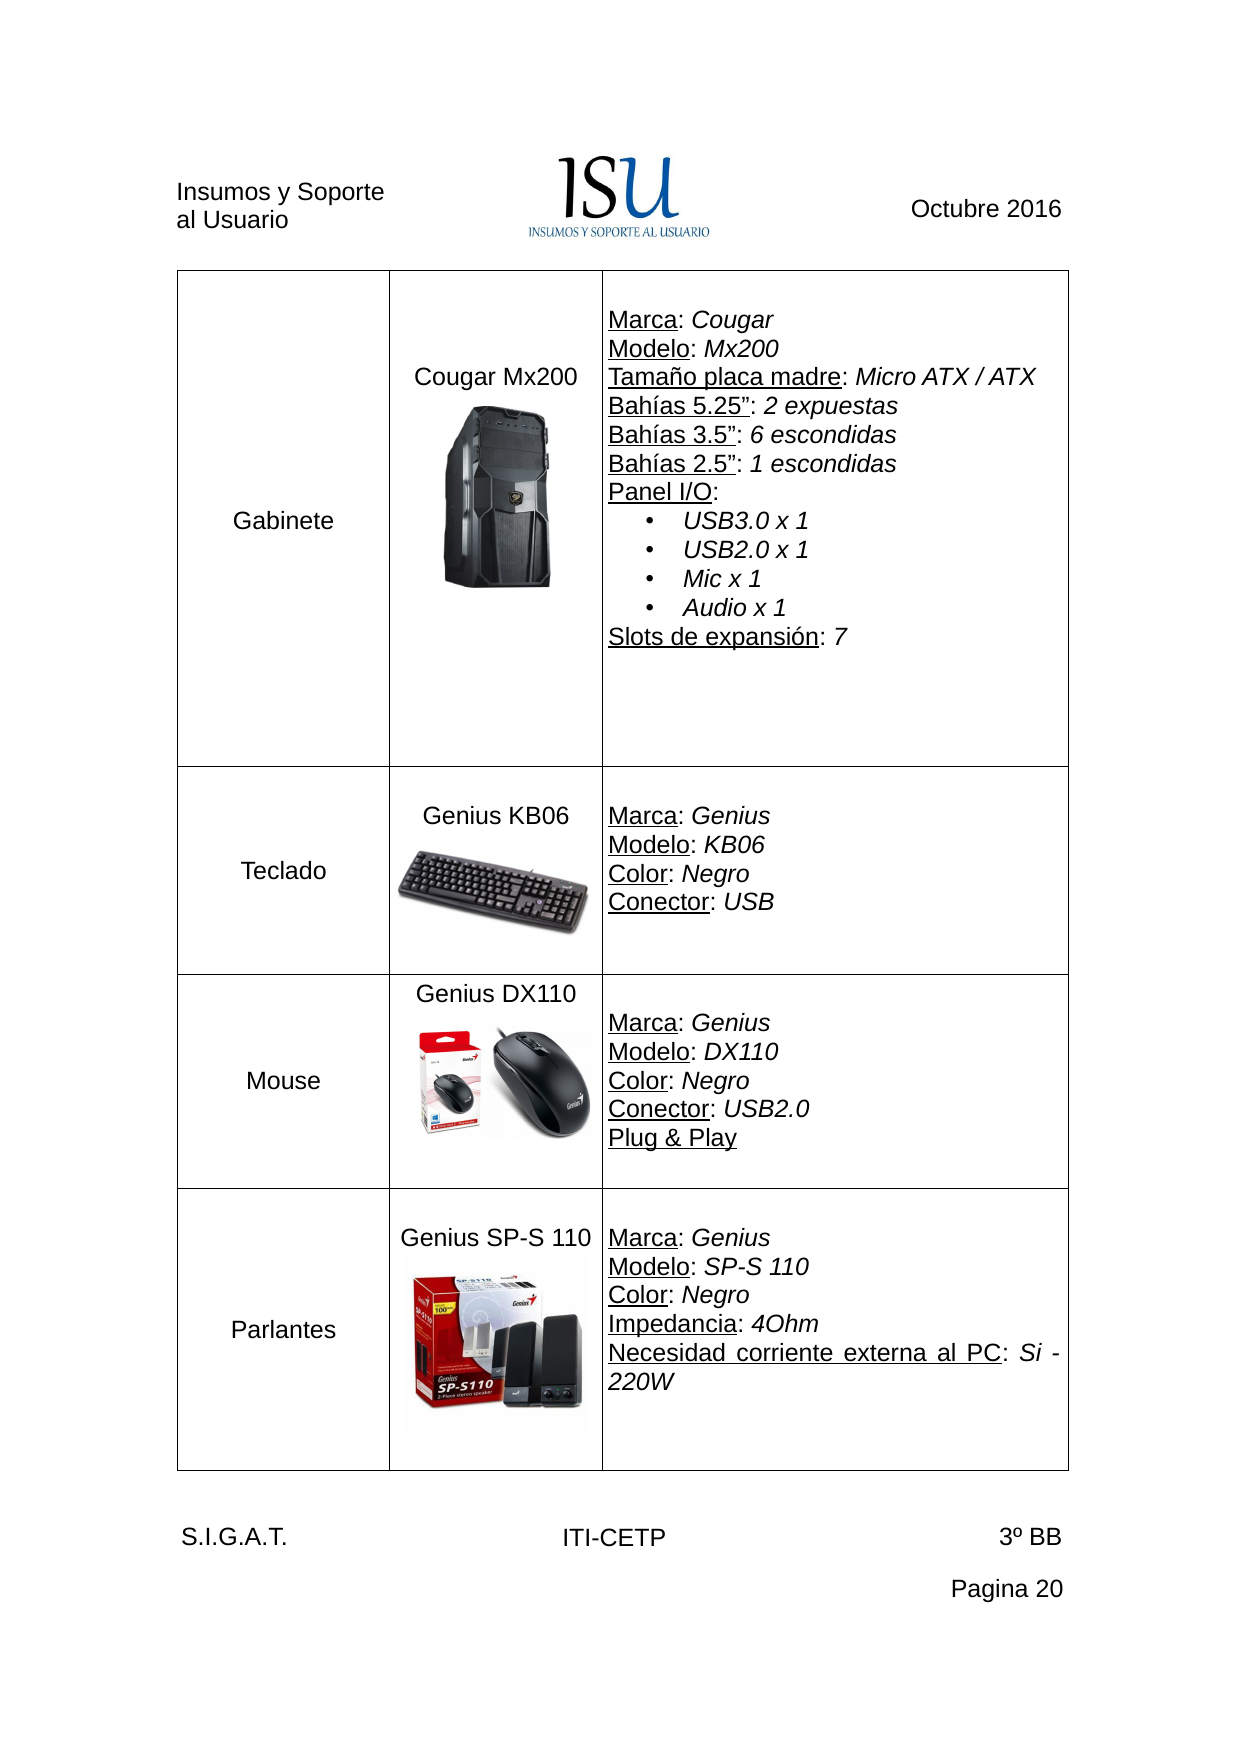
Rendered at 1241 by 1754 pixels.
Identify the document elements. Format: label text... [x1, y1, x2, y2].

table_cell Marca: Genius Modelo: KB06 Color: Negro Conector: USB [603, 767, 1068, 973]
table_cell Parlantes [178, 1189, 389, 1470]
table_cell Cougar Mx200 [390, 271, 602, 766]
picture [417, 1025, 594, 1139]
picture [395, 843, 589, 939]
table_cell Marca: Genius Modelo: SP-S 110 Color: Negro Impedancia: 4Ohm Necesidad corriente externa al PC: Si - 220W [603, 1189, 1068, 1470]
table_cell Marca: Cougar Modelo: Mx200 Tamaño placa madre: Micro ATX / ATX Bahías 5.25”: 2 expuestas Bahías 3.5”: 6 escondidas Bahías 2.5”: 1 escondidas Panel I/O: USB3.0 x 1 USB2.0 x 1 Mic x 1 Audio x 1 Slots de expansión: 7 [603, 271, 1068, 766]
table_cell Genius SP-S 110 [390, 1189, 602, 1470]
picture [517, 138, 723, 252]
table_cell Teclado [178, 767, 389, 973]
table_cell Marca: Genius Modelo: DX110 Color: Negro Conector: USB2.0 Plug & Play [603, 975, 1068, 1188]
table_cell Genius KB06 [390, 767, 602, 973]
table_cell Gabinete [178, 271, 389, 766]
picture [441, 406, 551, 588]
table_cell Genius DX110 [390, 975, 602, 1188]
table_cell Mouse [178, 975, 389, 1188]
picture [403, 1251, 588, 1436]
